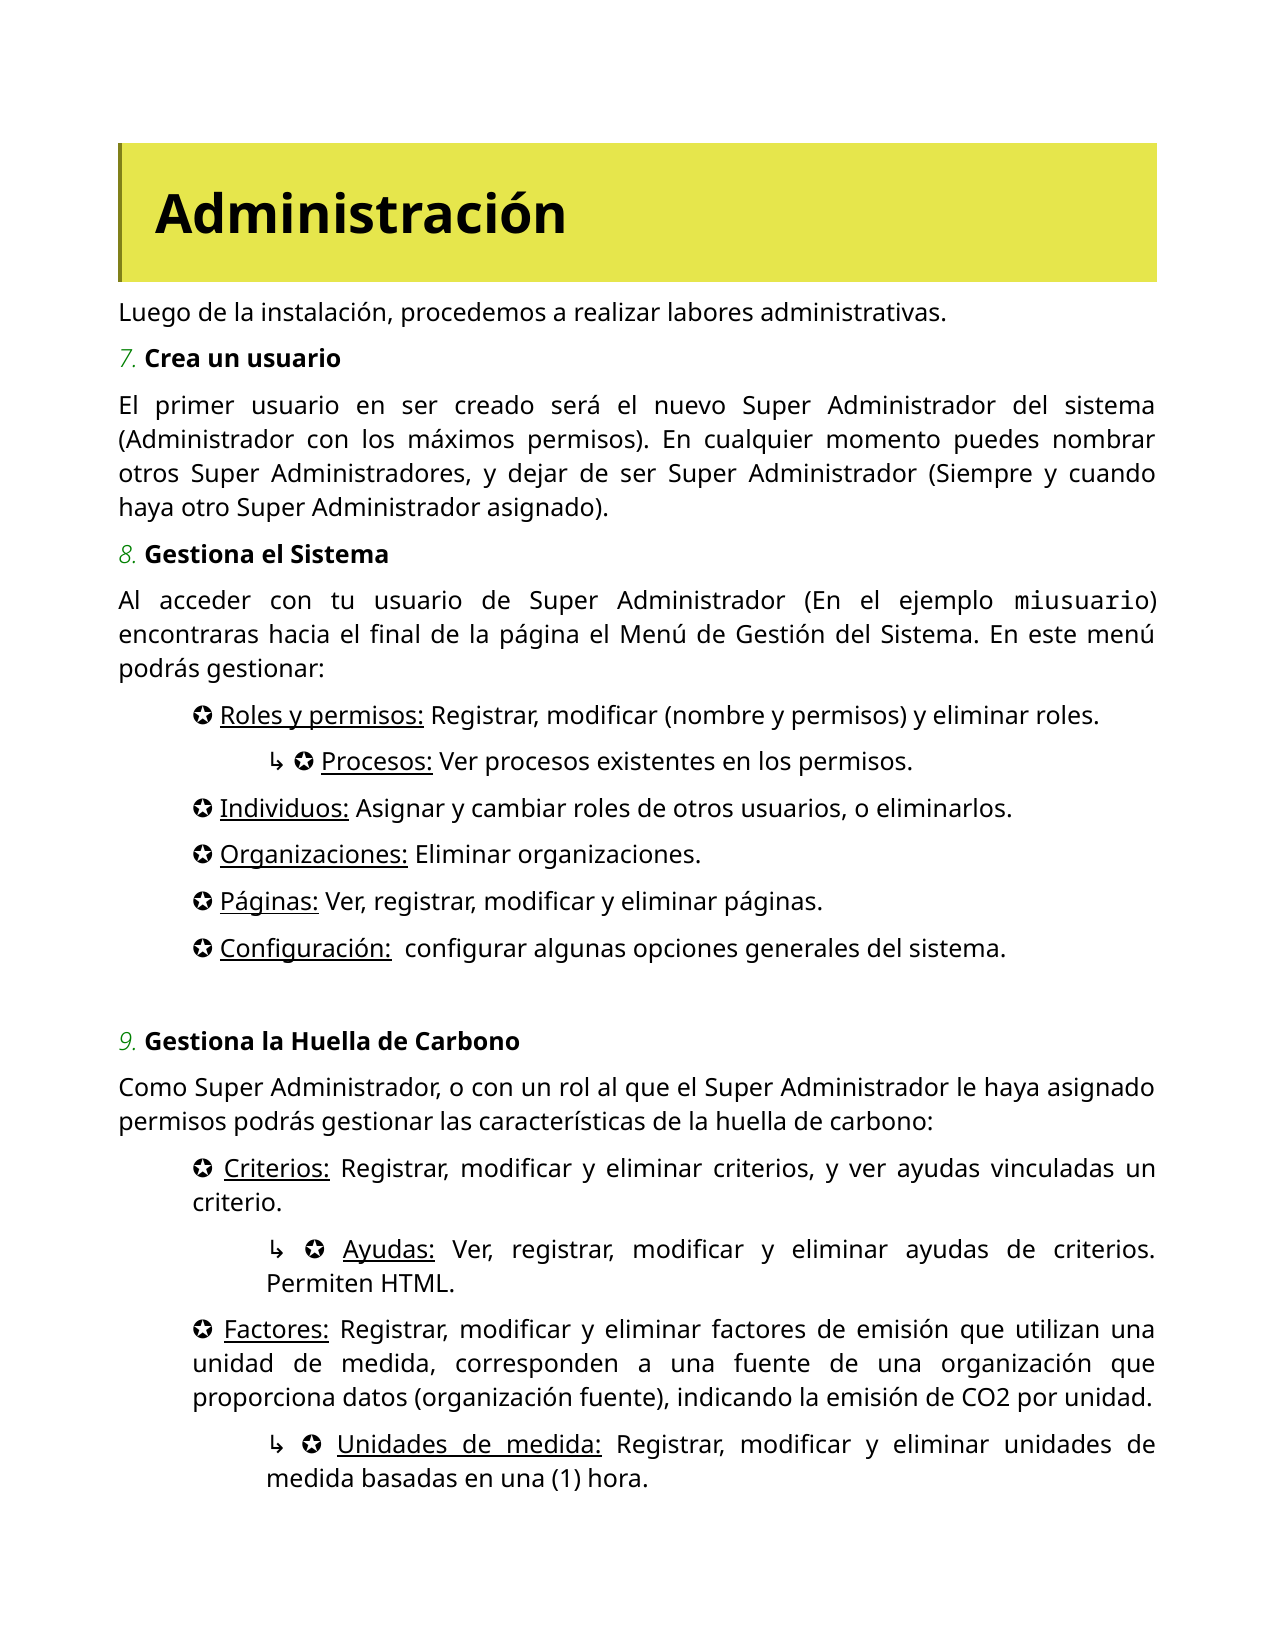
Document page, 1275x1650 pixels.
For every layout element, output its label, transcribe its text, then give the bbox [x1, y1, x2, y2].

subtitle 8. Gestiona el Sistema [118, 536, 1157, 570]
subtitle Administración [122, 143, 1157, 282]
text ✪ Configuración: configurar algunas opciones generales del sistema. [192, 930, 1157, 964]
text Como Super Administrador, o con un rol al que el Super Administrador le haya asignado permisos podrás gestionar las características de la huella de carbono: [118, 1070, 1157, 1138]
text ↳ ✪ Unidades de medida: Registrar, modificar y eliminar unidades de medida basadas en una (1) hora. [266, 1427, 1157, 1495]
text ✪ Criterios: Registrar, modificar y eliminar criterios, y ver ayudas vinculadas un criterio. [192, 1151, 1157, 1219]
text ✪ Factores: Registrar, modificar y eliminar factores de emisión que utilizan una unidad de medida, corresponden a una fuente de una organización que proporciona datos (organización fuente), indicando la emisión de CO2 por unidad. [192, 1312, 1157, 1414]
text Luego de la instalación, procedemos a realizar labores administrativas. [118, 294, 1157, 328]
text El primer usuario en ser creado será el nuevo Super Administrador del sistema (Administrador con los máximos permisos). En cualquier momento puedes nombrar otros Super Administradores, y dejar de ser Super Administrador (Siempre y cuando haya otro Super Administrador asignado). [118, 387, 1157, 524]
text ✪ Roles y permisos: Registrar, modificar (nombre y permisos) y eliminar roles. [192, 697, 1157, 732]
text ✪ Organizaciones: Eliminar organizaciones. [192, 837, 1157, 871]
text Al acceder con tu usuario de Super Administrador (En el ejemplo miusuario) encontraras hacia el final de la página el Menú de Gestión del Sistema. En este menú podrás gestionar: [118, 583, 1157, 685]
subtitle 9. Gestiona la Huella de Carbono [118, 1023, 1157, 1057]
text ↳ ✪ Procesos: Ver procesos existentes en los permisos. [266, 744, 1157, 778]
text ✪ Individuos: Asignar y cambiar roles de otros usuarios, o eliminarlos. [192, 791, 1157, 825]
text ✪ Páginas: Ver, registrar, modificar y eliminar páginas. [192, 884, 1157, 918]
text ↳ ✪ Ayudas: Ver, registrar, modificar y eliminar ayudas de criterios. Permiten HTML. [266, 1231, 1157, 1299]
subtitle 7. Crea un usuario [118, 341, 1157, 375]
